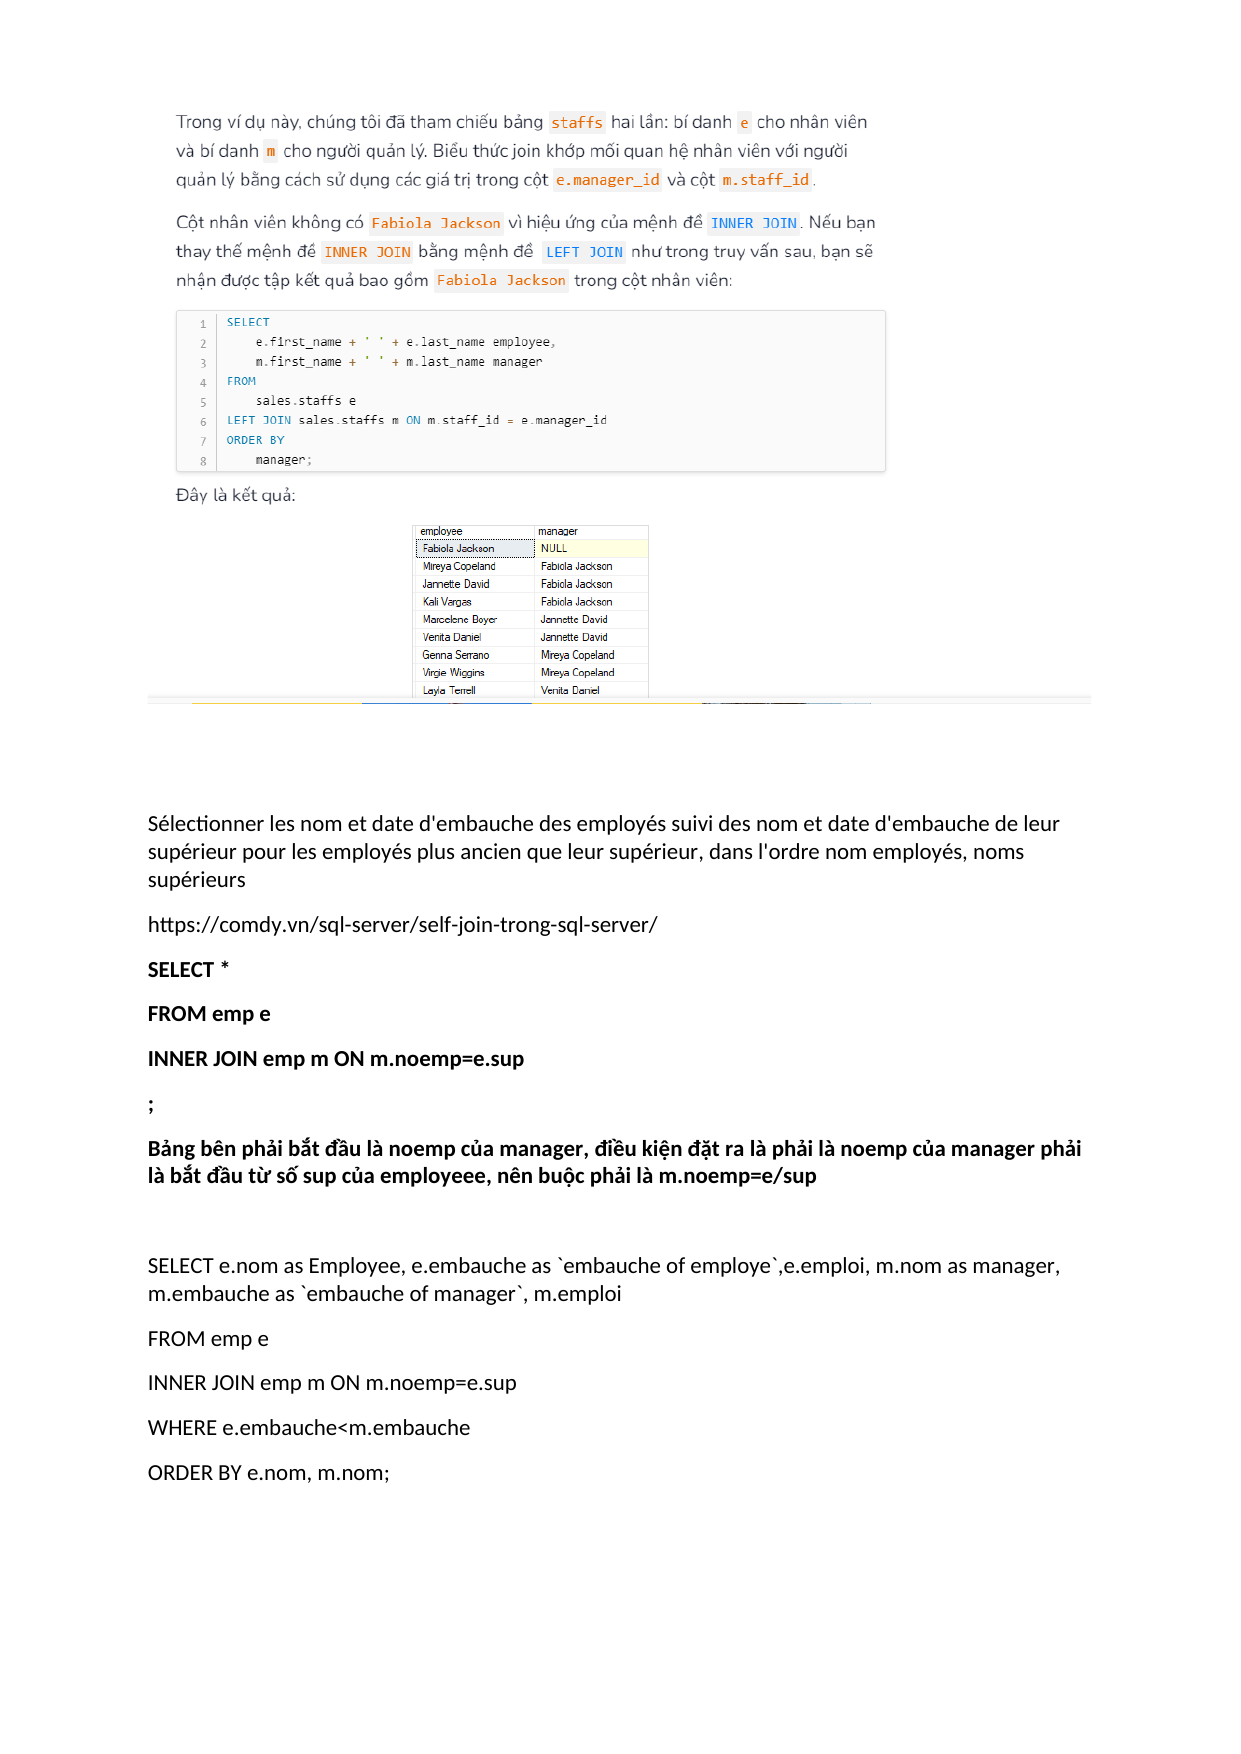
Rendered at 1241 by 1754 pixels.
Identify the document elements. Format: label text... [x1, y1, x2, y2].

text FROM emp e [148, 999, 1093, 1028]
text https://comdy.vn/sql-server/self-join-trong-sql-server/ [148, 910, 1093, 938]
text ; [148, 1089, 1093, 1117]
text FROM emp e [148, 1324, 1093, 1352]
text WHERE e.embauche<m.embauche [148, 1413, 1093, 1441]
text Bảng bên phải bắt đầu là noemp của manager, điều kiện đặt ra là phải là noemp của manager phải là bắt đầu từ số sup của employeee, nên buộc phải là m.noemp=e/sup [148, 1134, 1093, 1190]
text ORDER BY e.nom, m.nom; [148, 1458, 1093, 1486]
text Sélectionner les nom et date d'embauche des employés suivi des nom et date d'embauche de leur supérieur pour les employés plus ancien que leur supérieur, dans l'ordre nom employés, noms supérieurs [148, 809, 1093, 893]
text SELECT e.nom as Employee, e.embauche as `embauche of employe`,e.emploi, m.nom as manager, m.embauche as `embauche of manager`, m.emploi [148, 1251, 1093, 1307]
text INNER JOIN emp m ON m.noemp=e.sup [148, 1044, 1093, 1072]
text INNER JOIN emp m ON m.noemp=e.sup [148, 1368, 1093, 1396]
text SELECT * [148, 955, 1093, 983]
